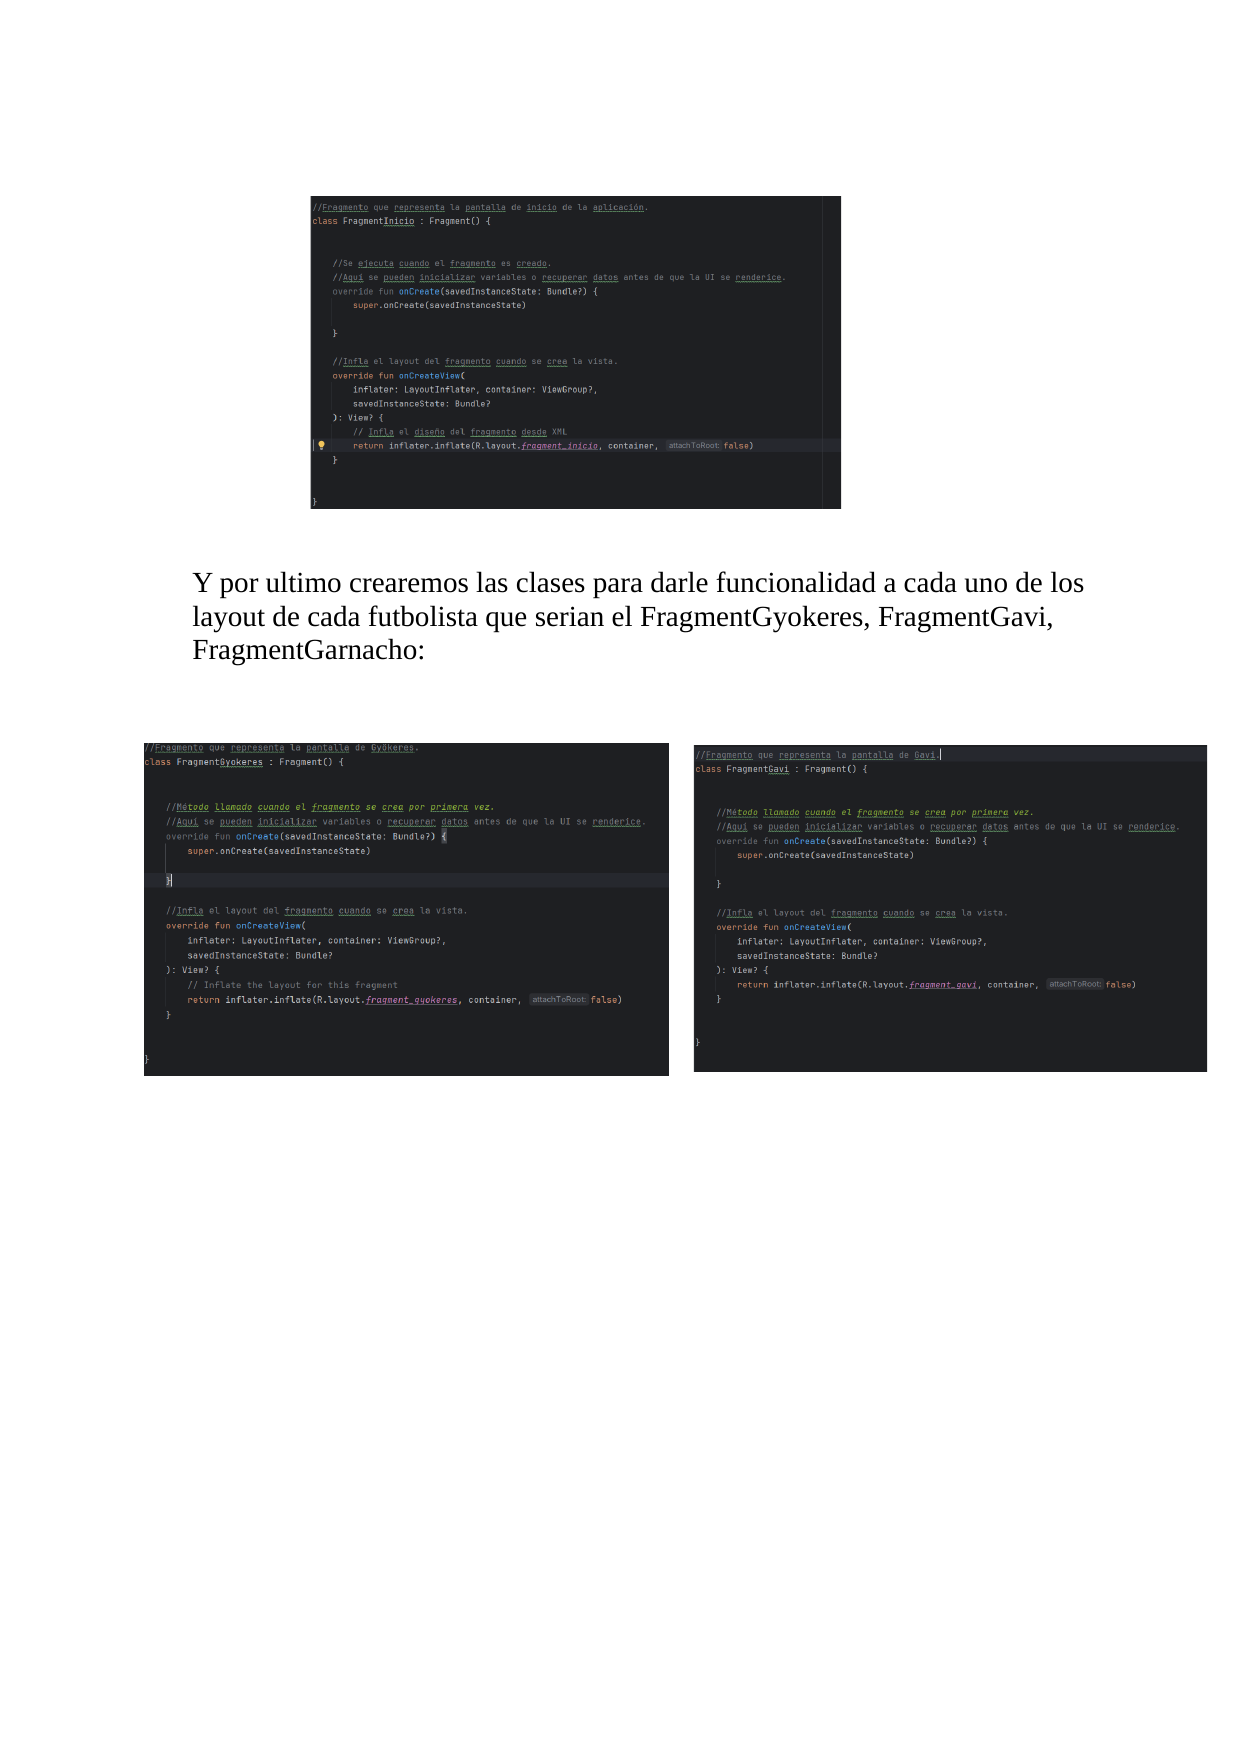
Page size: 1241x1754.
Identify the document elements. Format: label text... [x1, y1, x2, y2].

text Y por ultimo crearemos las clases para darle funcionalidad a cada uno de los layout de cada futbolista que serian el FragmentGyokeres, FragmentGavi, FragmentGarnacho: [118, 565, 1122, 666]
picture [144, 743, 669, 1076]
picture [693, 745, 1208, 1072]
picture [310, 196, 842, 509]
